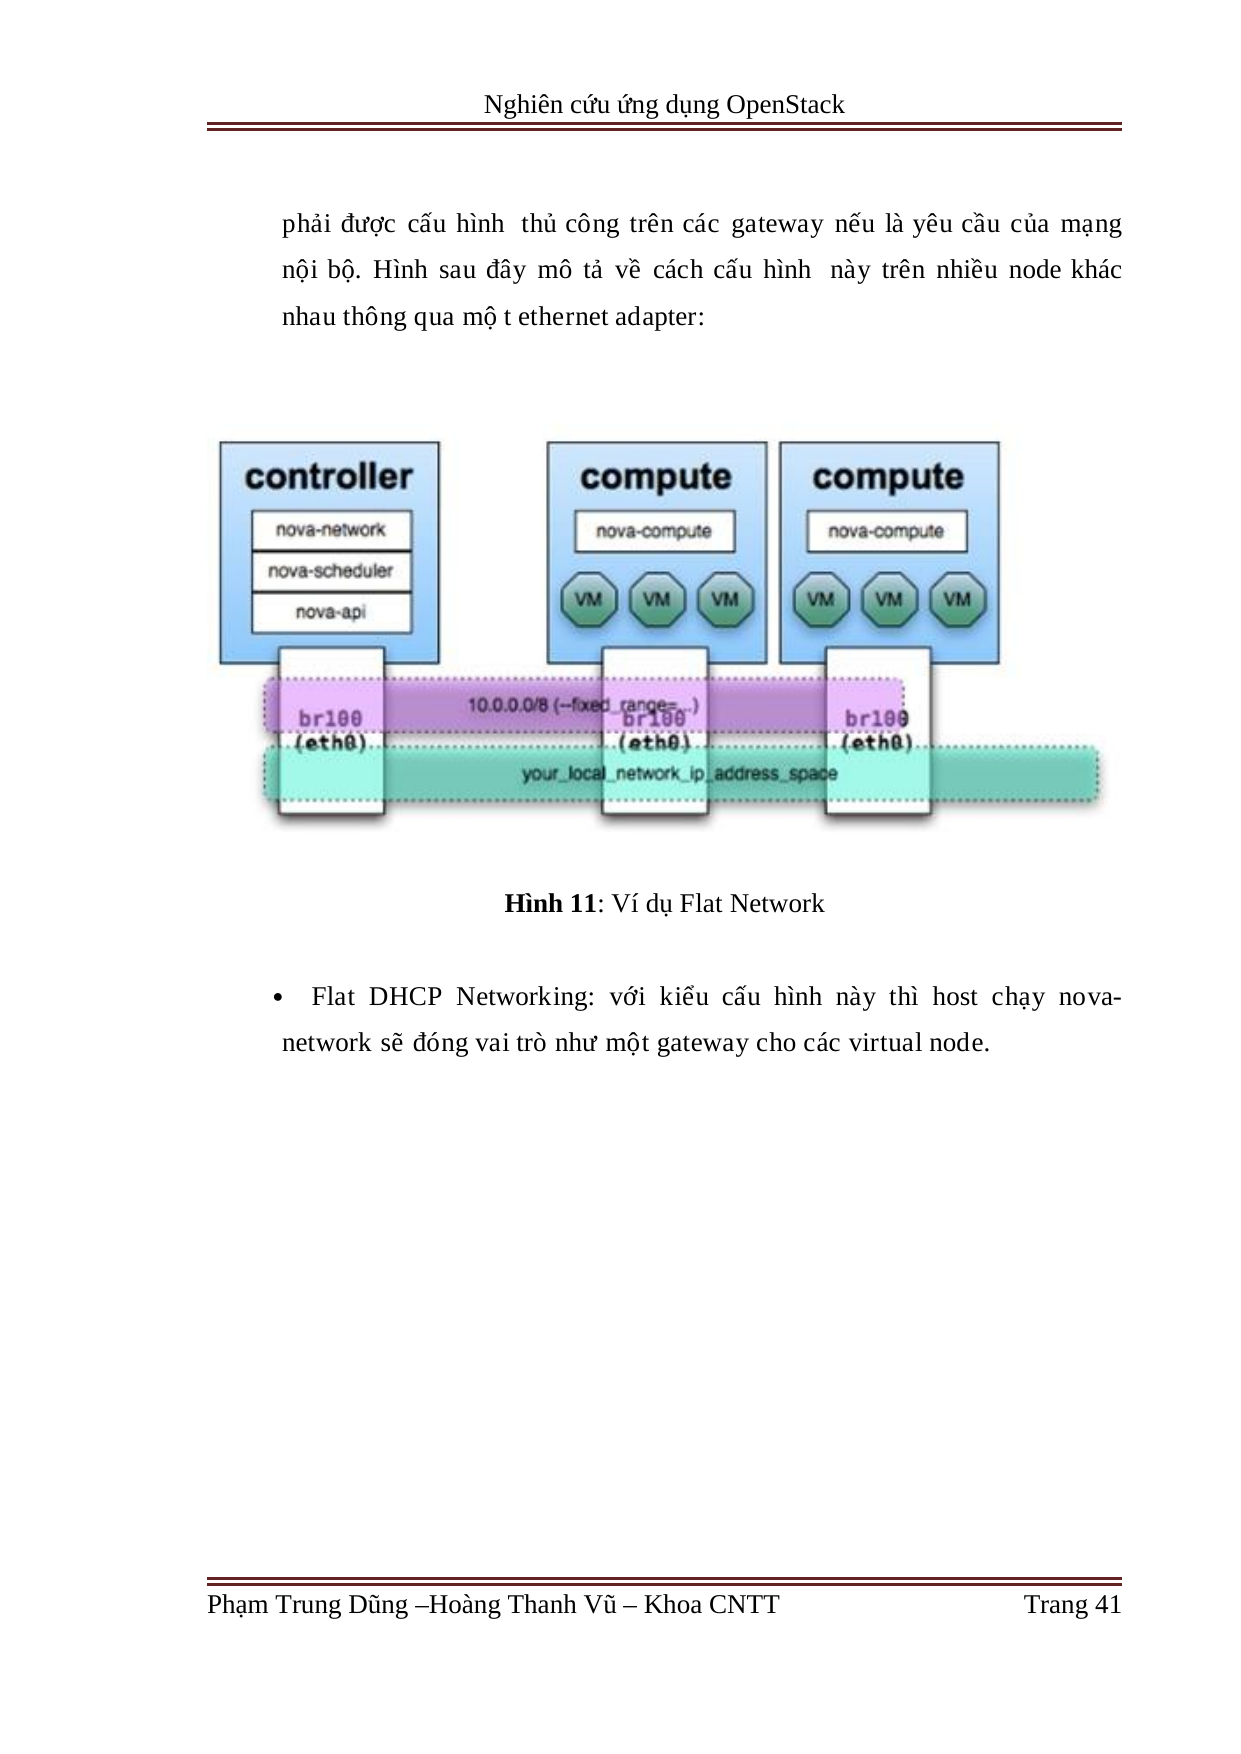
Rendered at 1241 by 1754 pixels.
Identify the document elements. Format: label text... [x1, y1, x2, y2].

list Flat DHCP Networking: với kiểu cấu hình này thì host chạy nova- network sẽ đóng vai trò như một gateway cho các virtual node. [244, 980, 1122, 1058]
text Hình 11: Ví dụ Flat Network [207, 887, 1122, 918]
list phải được cấu hình thủ công trên các gateway nếu là yêu cầu của mạng nội bộ. Hình sau đây mô tả về cách cấu hình này trên nhiều node khác nhau thông qua mộ t ethernet adapter: [244, 207, 1122, 331]
